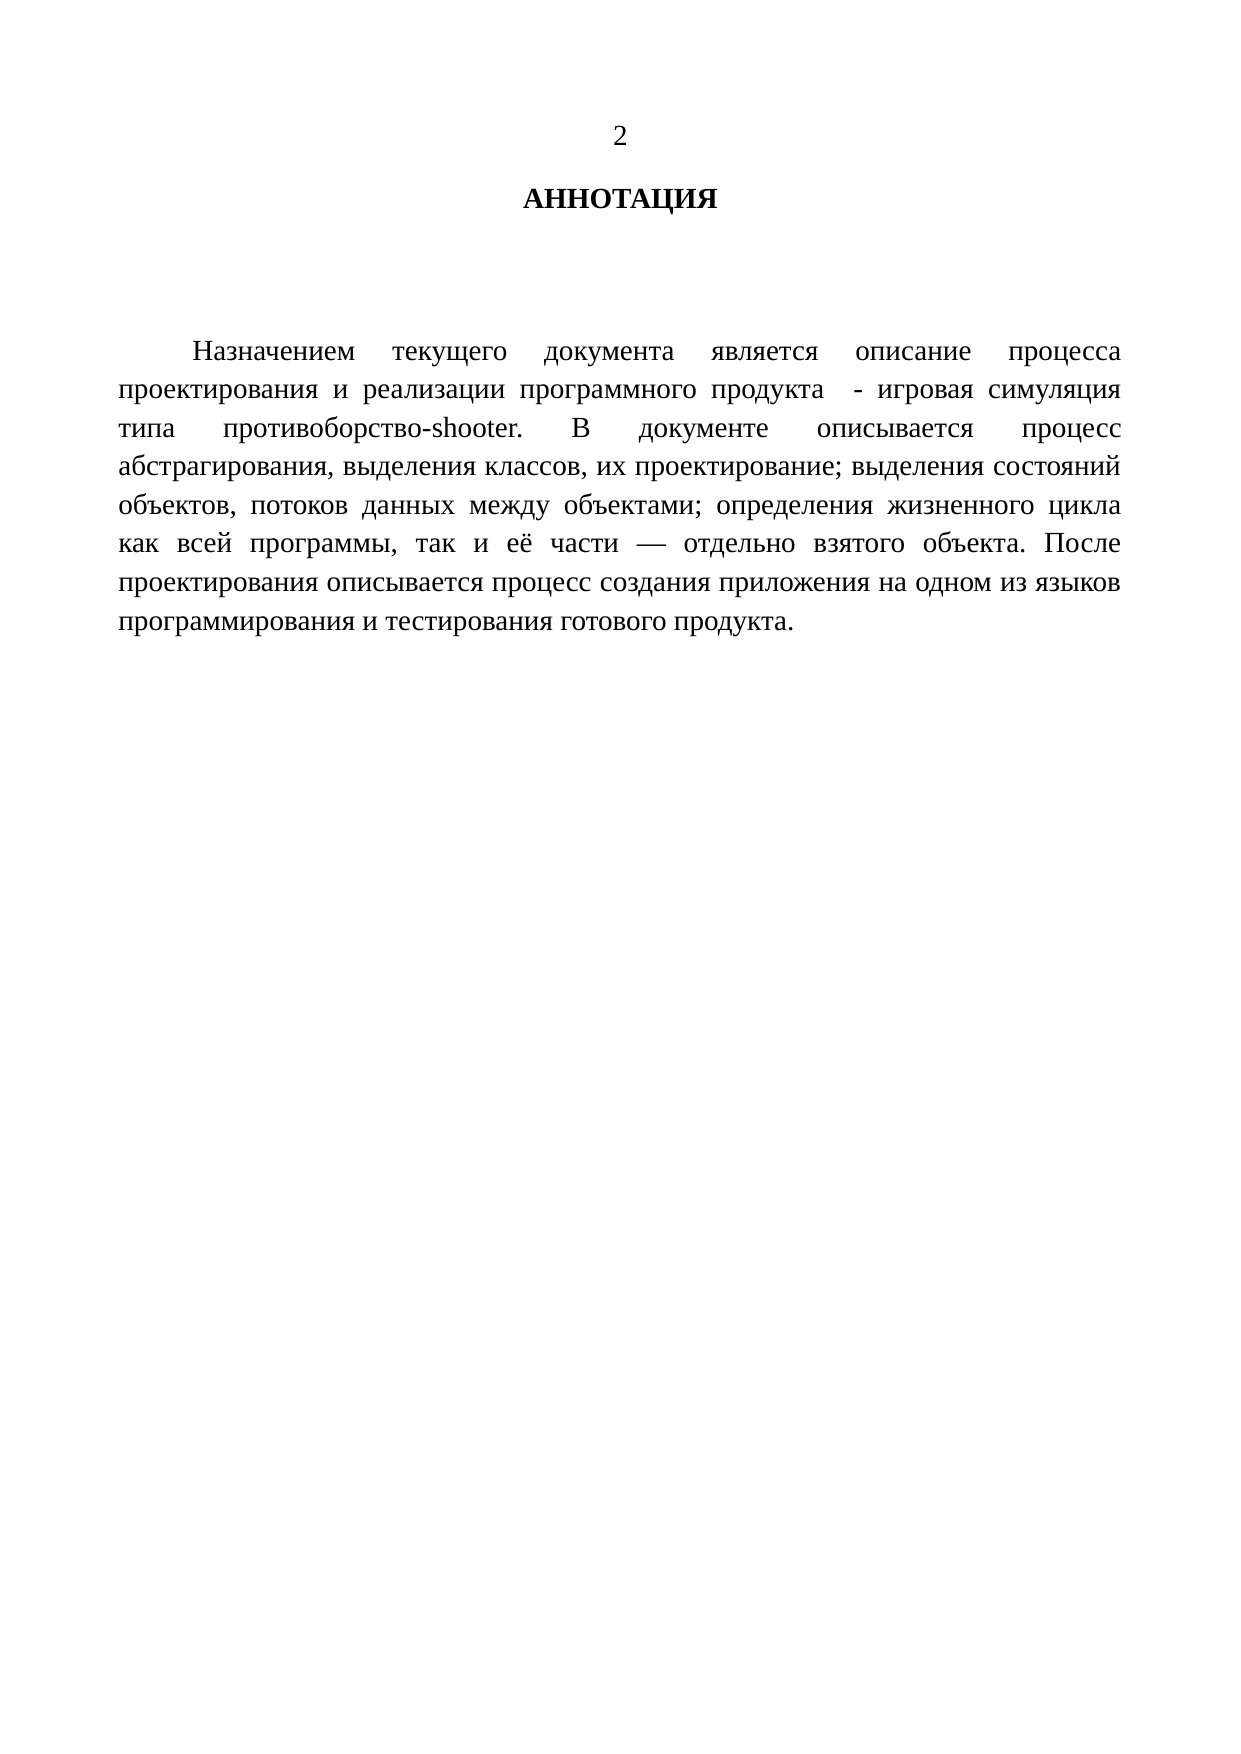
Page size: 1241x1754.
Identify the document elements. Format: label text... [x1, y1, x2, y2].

subtitle Аннотация [118, 181, 1122, 215]
text Назначением текущего документа является описание процесса проектирования и реализации программного продукта - игровая симуляция типа противоборство-shooter. В документе описывается процесс абстрагирования, выделения классов, их проектирование; выделения состояний объектов, потоков данных между объектами; определения жизненного цикла как всей программы, так и её части — отдельно взятого объекта. После проектирования описывается процесс создания приложения на одном из языков программирования и тестирования готового продукта. [118, 333, 1122, 636]
